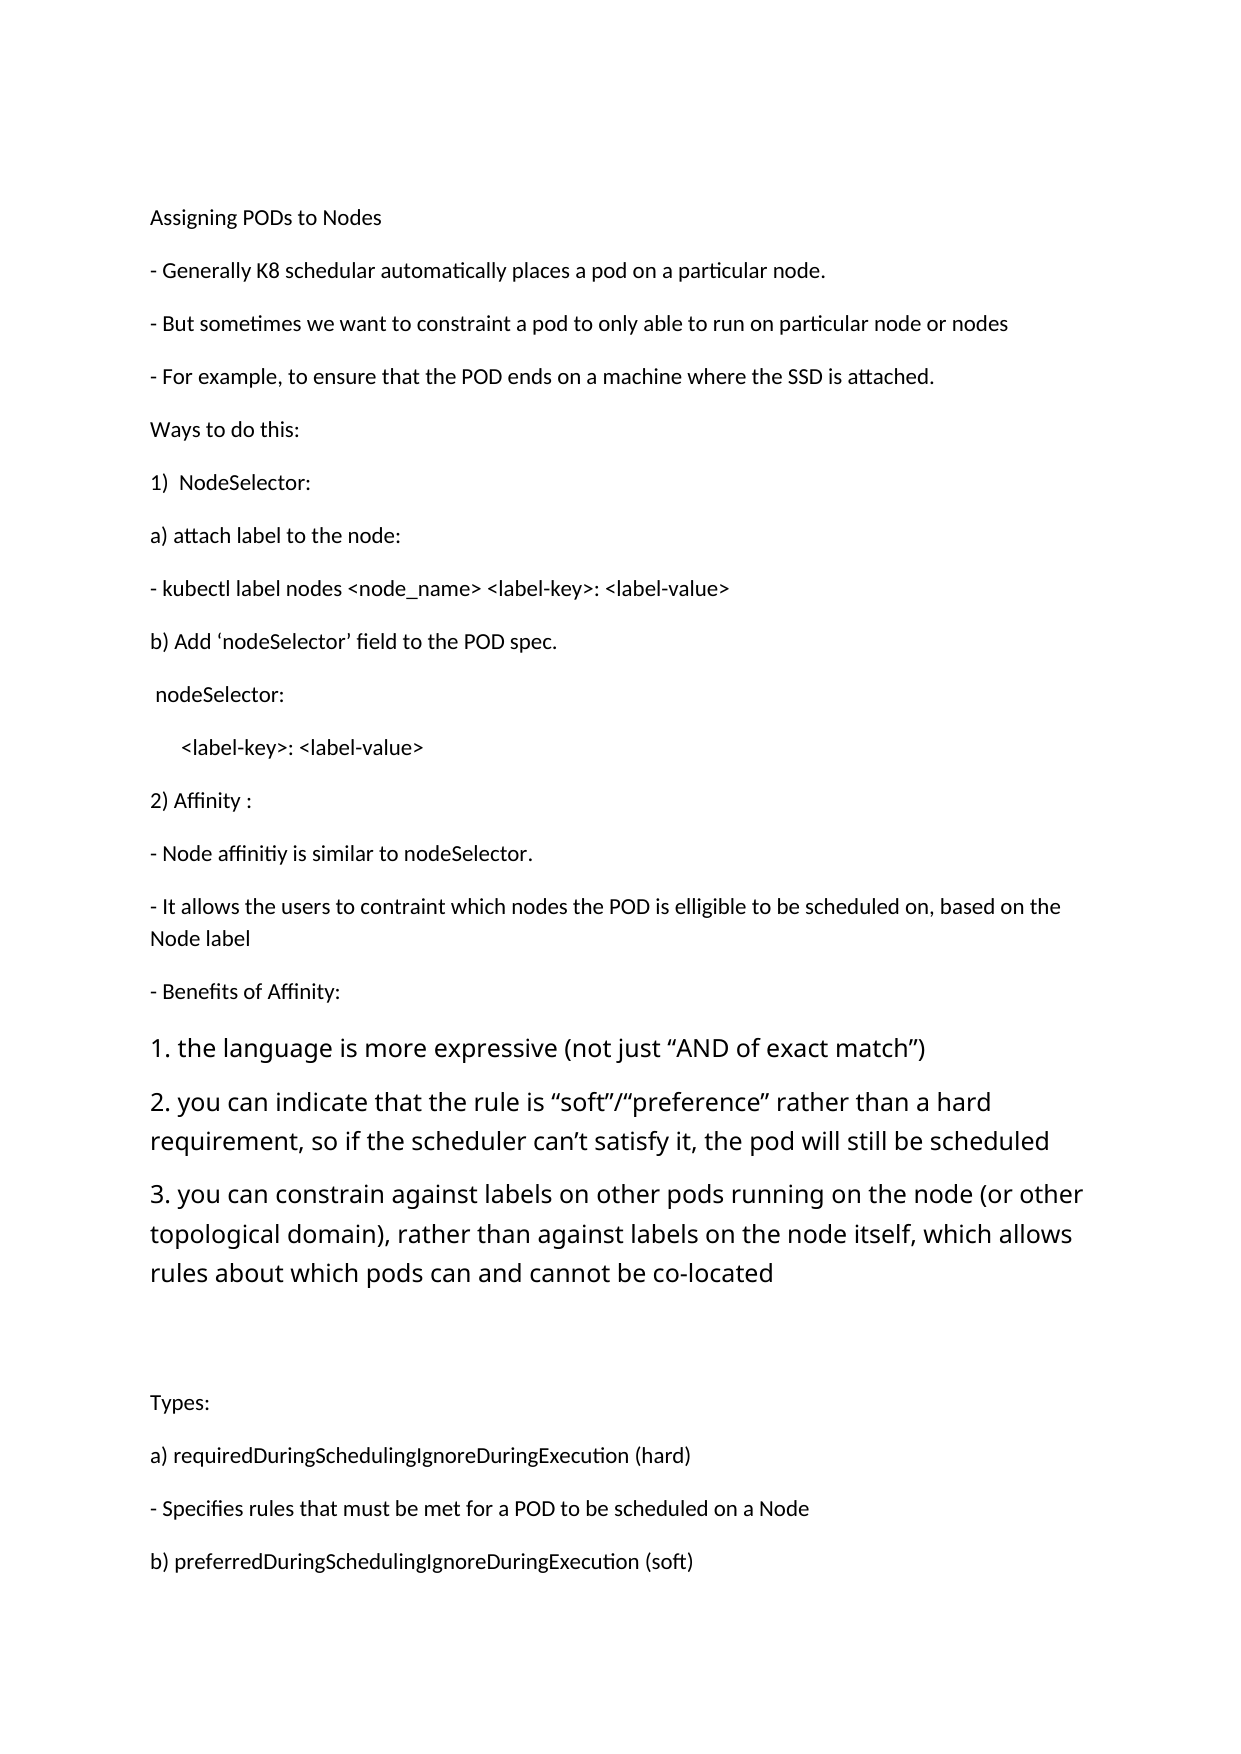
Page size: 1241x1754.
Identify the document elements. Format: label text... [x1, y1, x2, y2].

text 1. the language is more expressive (not just “AND of exact match”) [150, 1031, 1090, 1064]
text 1) NodeSelector: [150, 468, 1090, 496]
text a) attach label to the node: [150, 521, 1090, 549]
text - Specifies rules that must be met for a POD to be scheduled on a Node [150, 1494, 1090, 1522]
text 2. you can indicate that the rule is “soft”/“preference” rather than a hard requirement, so if the scheduler can’t satisfy it, the pod will still be scheduled [150, 1084, 1090, 1157]
text - kubectl label nodes <node_name> <label-key>: <label-value> [150, 574, 1090, 602]
text Types: [150, 1388, 1090, 1416]
text <label-key>: <label-value> [150, 733, 1090, 761]
text Ways to do this: [150, 415, 1090, 443]
text - Node affinitiy is similar to nodeSelector. [150, 839, 1090, 867]
text - Benefits of Affinity: [150, 977, 1090, 1006]
text Assigning PODs to Nodes [150, 203, 1090, 231]
text nodeSelector: [150, 680, 1090, 708]
text b) Add ‘nodeSelector’ field to the POD spec. [150, 627, 1090, 655]
text a) requiredDuringSchedulingIgnoreDuringExecution (hard) [150, 1441, 1090, 1469]
text - It allows the users to contraint which nodes the POD is elligible to be scheduled on, based on the Node label [150, 892, 1090, 952]
text 2) Affinity : [150, 786, 1090, 814]
text - But sometimes we want to constraint a pod to only able to run on particular node or nodes [150, 309, 1090, 337]
text - Generally K8 schedular automatically places a pod on a particular node. [150, 256, 1090, 284]
text 3. you can constrain against labels on other pods running on the node (or other topological domain), rather than against labels on the node itself, which allows rules about which pods can and cannot be co-located [150, 1177, 1090, 1289]
text b) preferredDuringSchedulingIgnoreDuringExecution (soft) [150, 1547, 1090, 1575]
text - For example, to ensure that the POD ends on a machine where the SSD is attached. [150, 362, 1090, 390]
